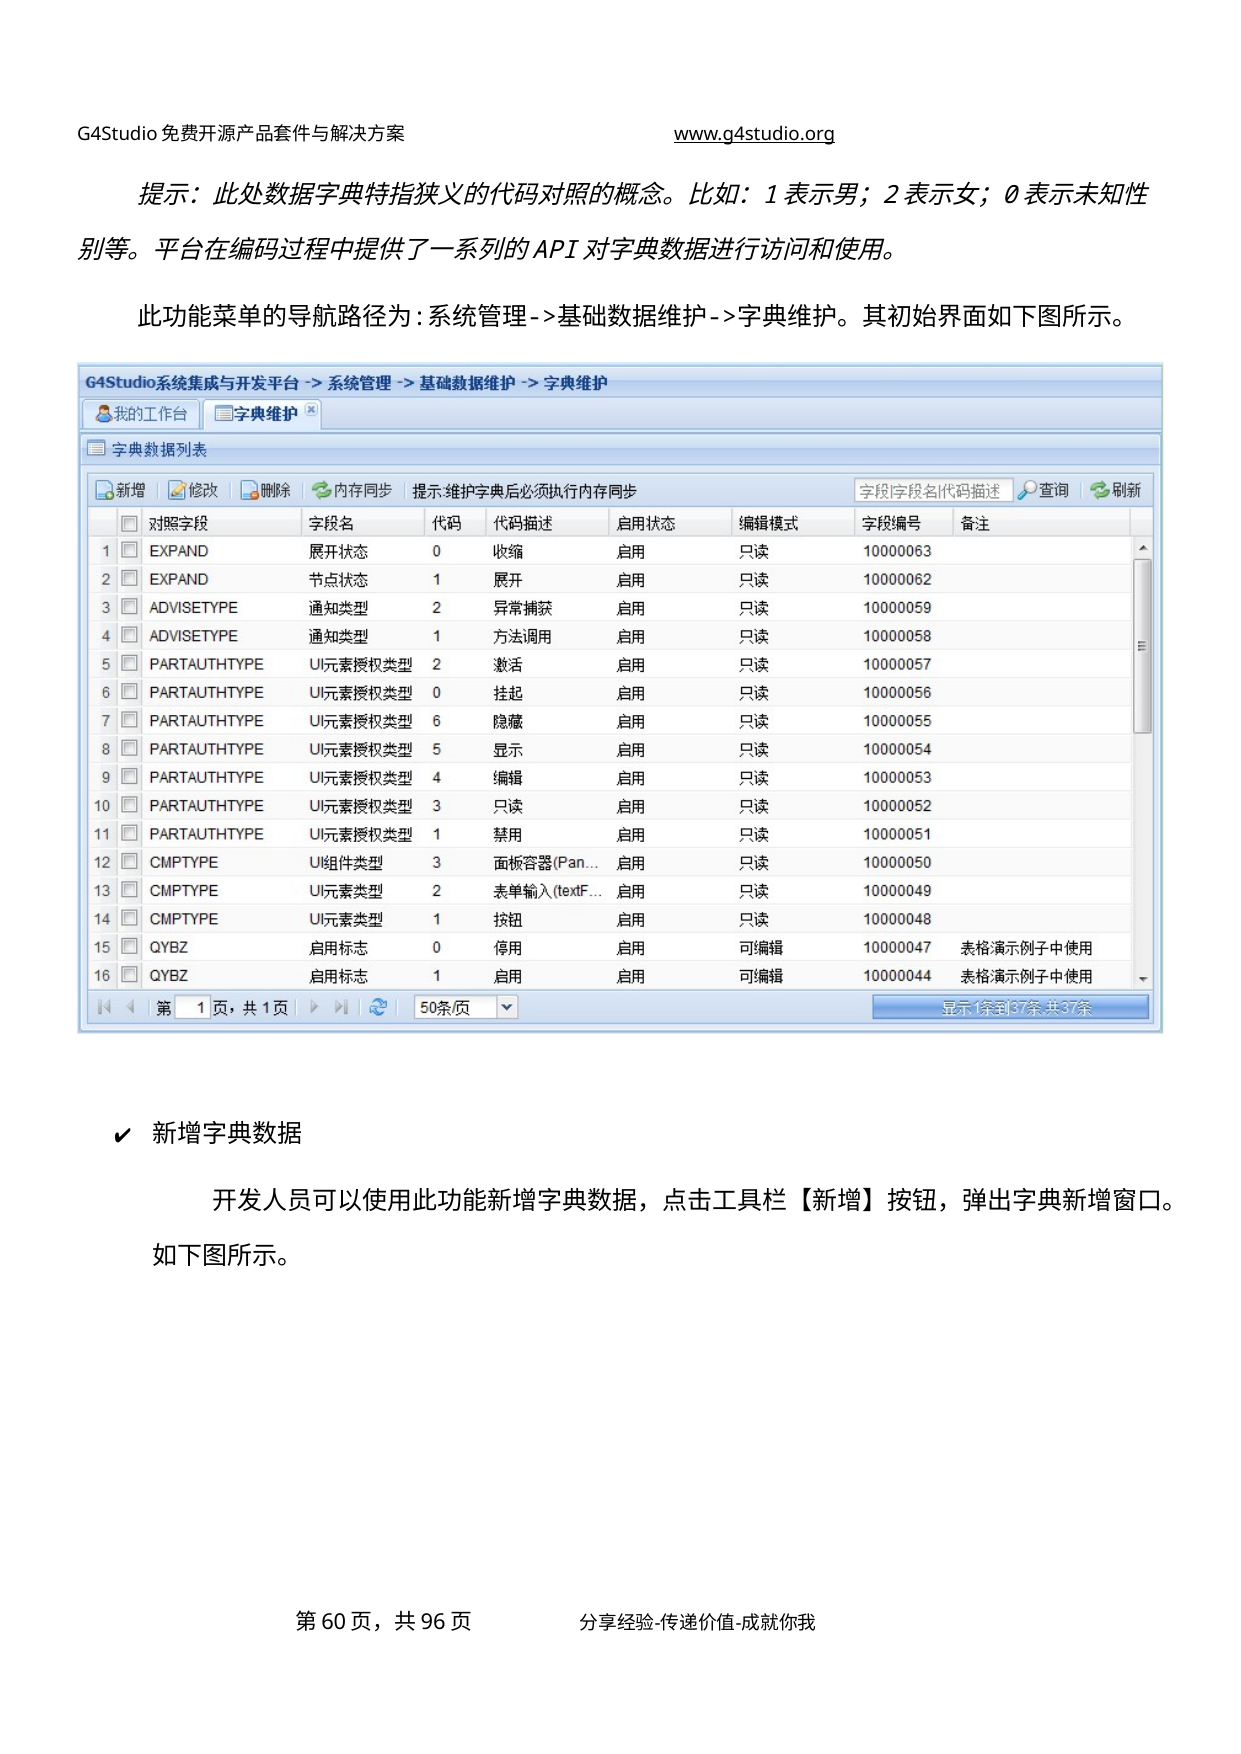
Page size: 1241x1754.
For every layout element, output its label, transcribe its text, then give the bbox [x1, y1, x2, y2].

picture [76, 362, 1164, 1034]
list 开发人员可以使用此功能新增字典数据，点击工具栏【新增】按钮，弹出字典新增窗口。如下图所示。 [114, 1181, 1163, 1271]
text 此功能菜单的导航路径为:系统管理->基础数据维护->字典维护。其初始界面如下图所示。 [77, 296, 1163, 332]
text 提示：此处数据字典特指狭义的代码对照的概念。比如：1表示男；2表示女；0表示未知性别等。平台在编码过程中提供了一系列的API对字典数据进行访问和使用。 [77, 175, 1163, 265]
list 新增字典数据 [114, 1114, 1163, 1150]
